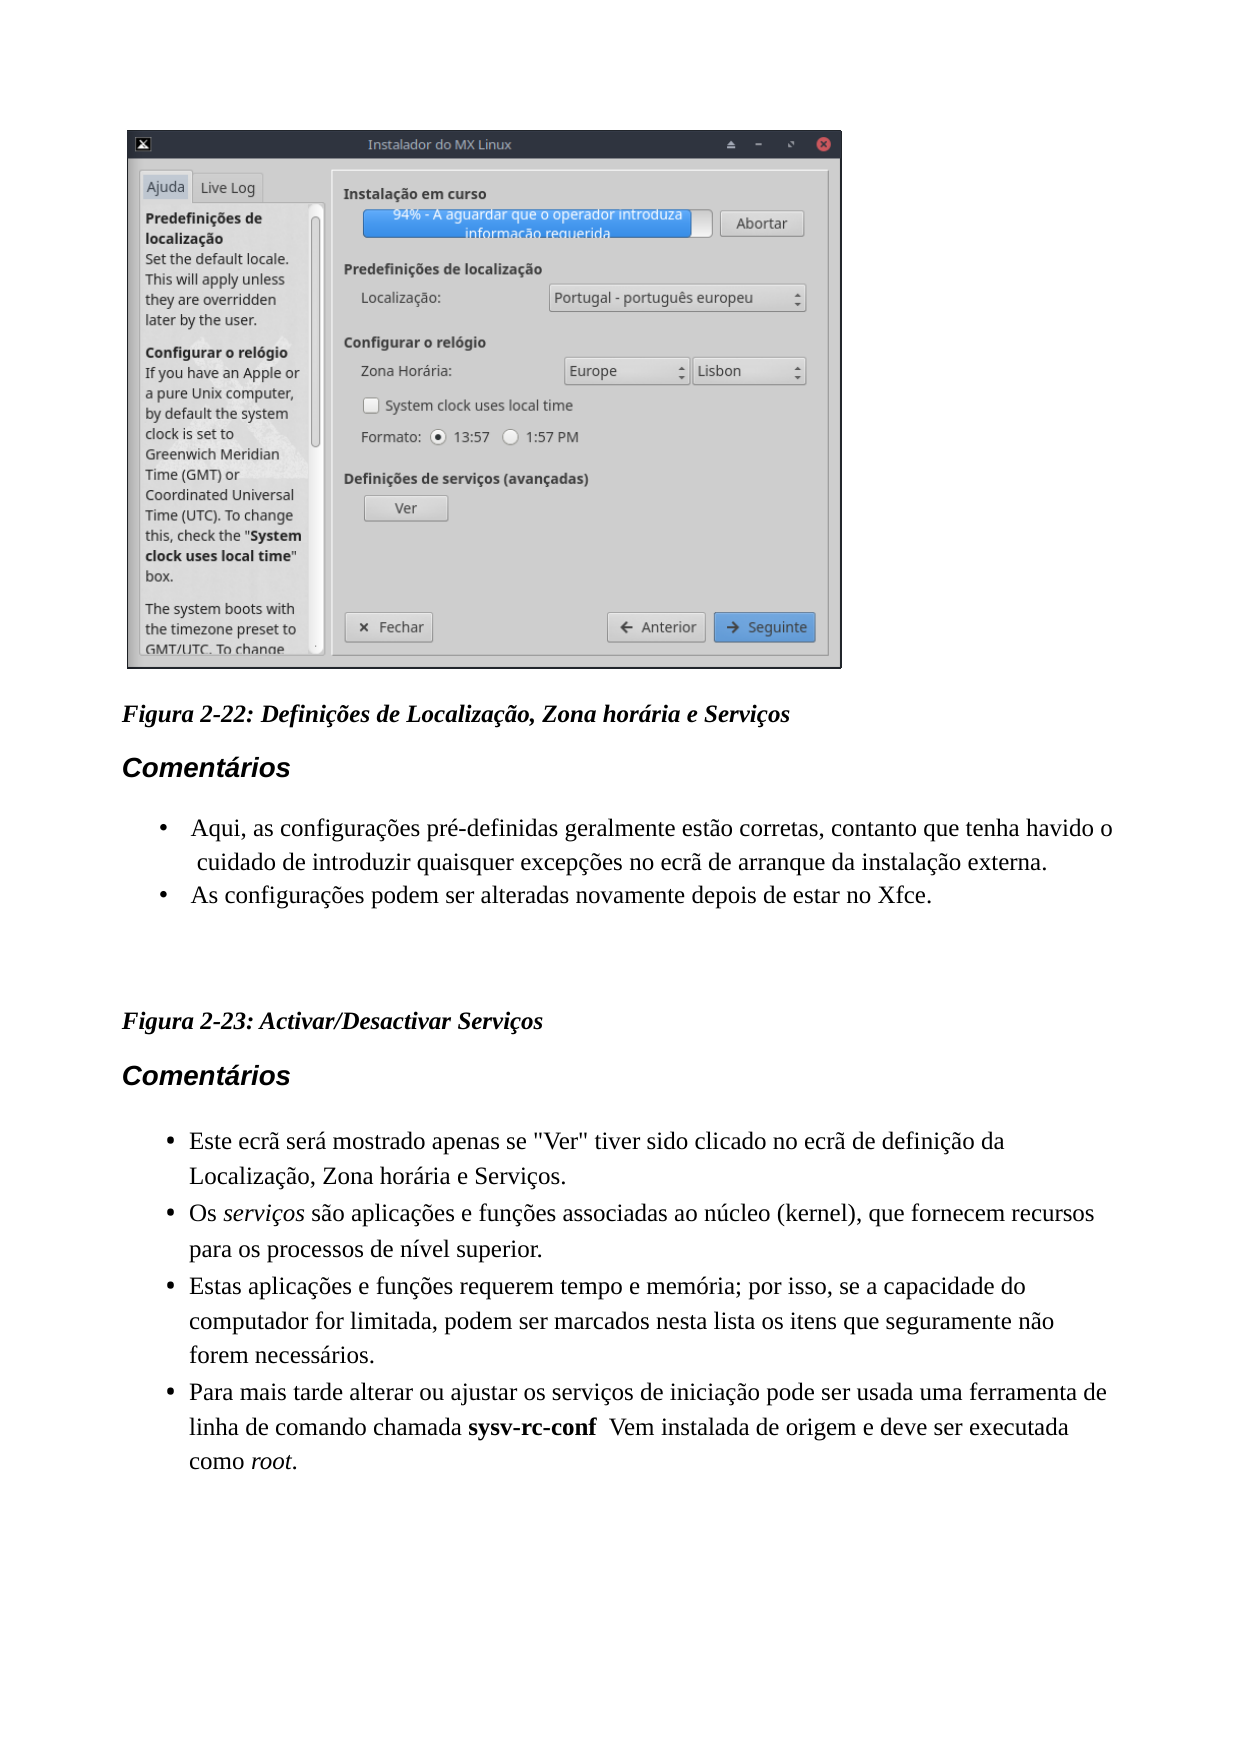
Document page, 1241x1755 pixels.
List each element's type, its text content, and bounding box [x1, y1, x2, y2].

list Este ecrã será mostrado apenas se "Ver" tiver sido clicado no ecrã de definição da Localização, Zona horária e Serviços. [159, 1116, 1122, 1189]
list Os serviços são aplicações e funções associadas ao núcleo (kernel), que fornecem recursos para os processos de nível superior. [159, 1189, 1122, 1262]
picture [127, 130, 842, 669]
text Figura 2-23: Activar/Desactivar Serviços [115, 1001, 1122, 1036]
list Aqui, as configurações pré-definidas geralmente estão corretas, contanto que tenha havido o cuidado de introduzir quaisquer excepções no ecrã de arranque da instalação externa. [153, 808, 1122, 874]
subtitle Comentários [115, 1054, 1122, 1098]
list As configurações podem ser alteradas novamente depois de estar no Xfce. [153, 874, 1122, 915]
subtitle Comentários [115, 746, 1122, 790]
text Figura 2-22: Definições de Localização, Zona horária e Serviços [115, 694, 1122, 728]
list Para mais tarde alterar ou ajustar os serviços de iniciação pode ser usada uma ferramenta de linha de comando chamada sysv-rc-conf Vem instalada de origem e deve ser executada como root. [159, 1368, 1122, 1481]
list Estas aplicações e funções requerem tempo e memória; por isso, se a capacidade do computador for limitada, podem ser marcados nesta lista os itens que seguramente não forem necessários. [159, 1262, 1122, 1368]
